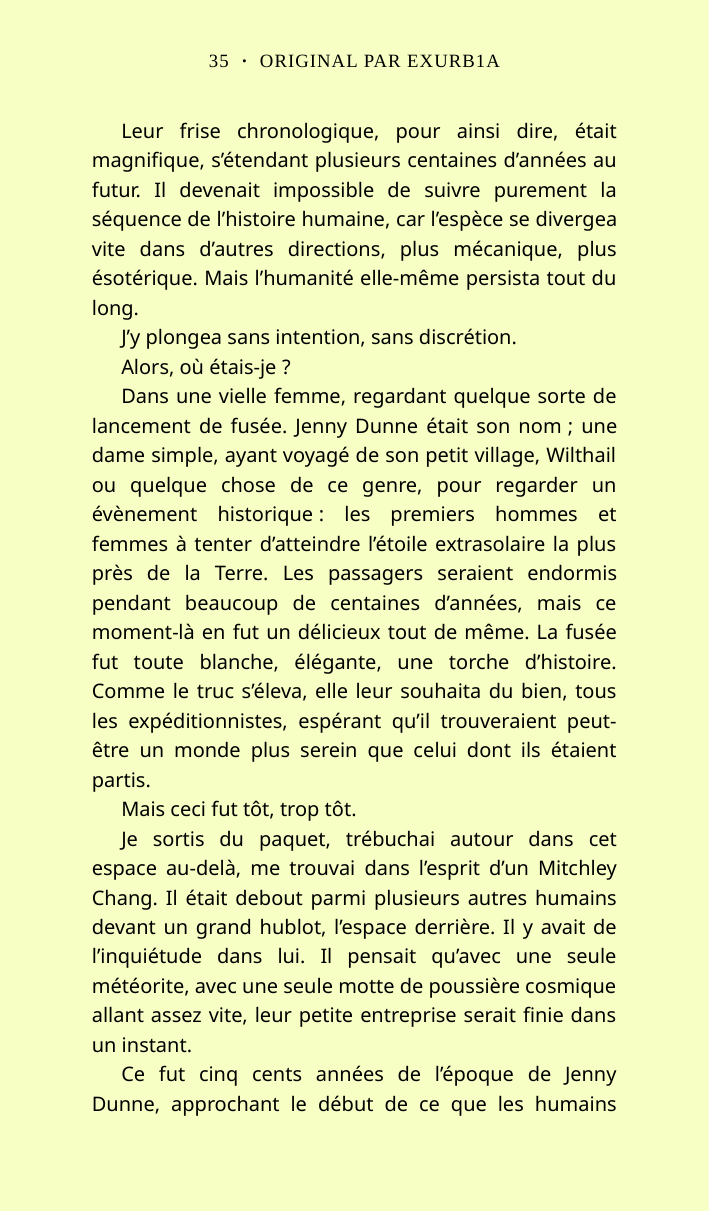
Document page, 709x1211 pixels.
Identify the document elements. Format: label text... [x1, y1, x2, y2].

text Dans une vielle femme, regardant quelque sorte de lancement de fusée. Jenny Dunne était son nom ; une dame simple, ayant voyagé de son petit village, Wilthail ou quelque chose de ce genre, pour regarder un évènement historique : les premiers hommes et femmes à tenter d’atteindre l’étoile extrasolaire la plus près de la Terre. Les passagers seraient endormis pendant beaucoup de centaines d’années, mais ce moment-là en fut un délicieux tout de même. La fusée fut toute blanche, élégante, une torche d’histoire. Comme le truc s’éleva, elle leur souhaita du bien, tous les expéditionnistes, espérant qu’il trouveraient peut-être un monde plus serein que celui dont ils étaient partis. [92, 380, 617, 793]
text J’y plongea sans intention, sans discrétion. [92, 321, 617, 351]
text Ce fut cinq cents années de l’époque de Jenny Dunne, approchant le début de ce que les humains [92, 1058, 617, 1117]
text Alors, où étais-je ? [92, 351, 617, 380]
text Mais ceci fut tôt, trop tôt. [92, 793, 617, 822]
text Je sortis du paquet, trébuchai autour dans cet espace au-delà, me trouvai dans l’esprit d’un Mitchley Chang. Il était debout parmi plusieurs autres humains devant un grand hublot, l’espace derrière. Il y avait de l’inquiétude dans lui. Il pensait qu’avec une seule météorite, avec une seule motte de poussière cosmique allant assez vite, leur petite entreprise serait finie dans un instant. [92, 822, 617, 1058]
text Leur frise chronologique, pour ainsi dire, était magnifique, s’étendant plusieurs centaines d’années au futur. Il devenait impossible de suivre purement la séquence de l’histoire humaine, car l’espèce se divergea vite dans d’autres directions, plus mécanique, plus ésotérique. Mais l’humanité elle-même persista tout du long. [92, 115, 617, 321]
